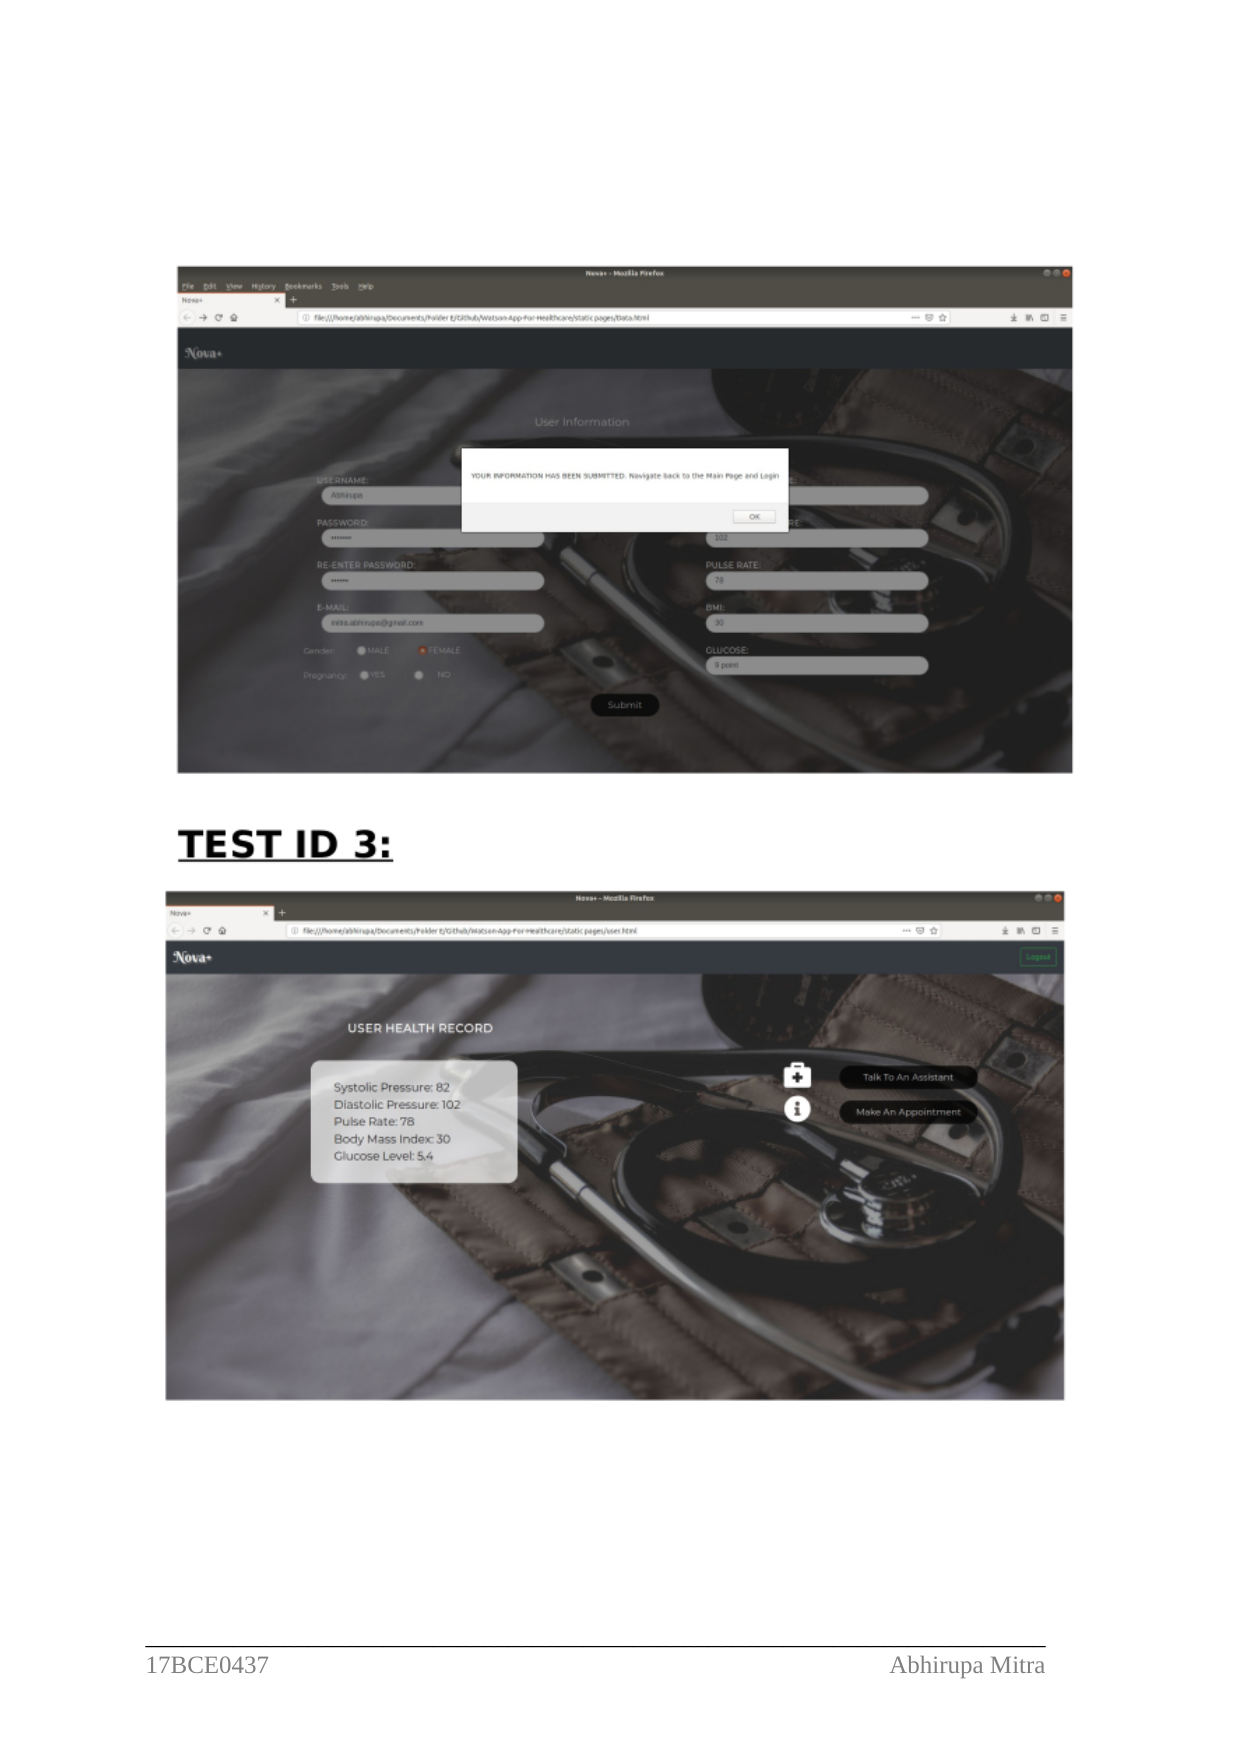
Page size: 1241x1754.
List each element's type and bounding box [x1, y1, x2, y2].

picture [156, 242, 1094, 1428]
